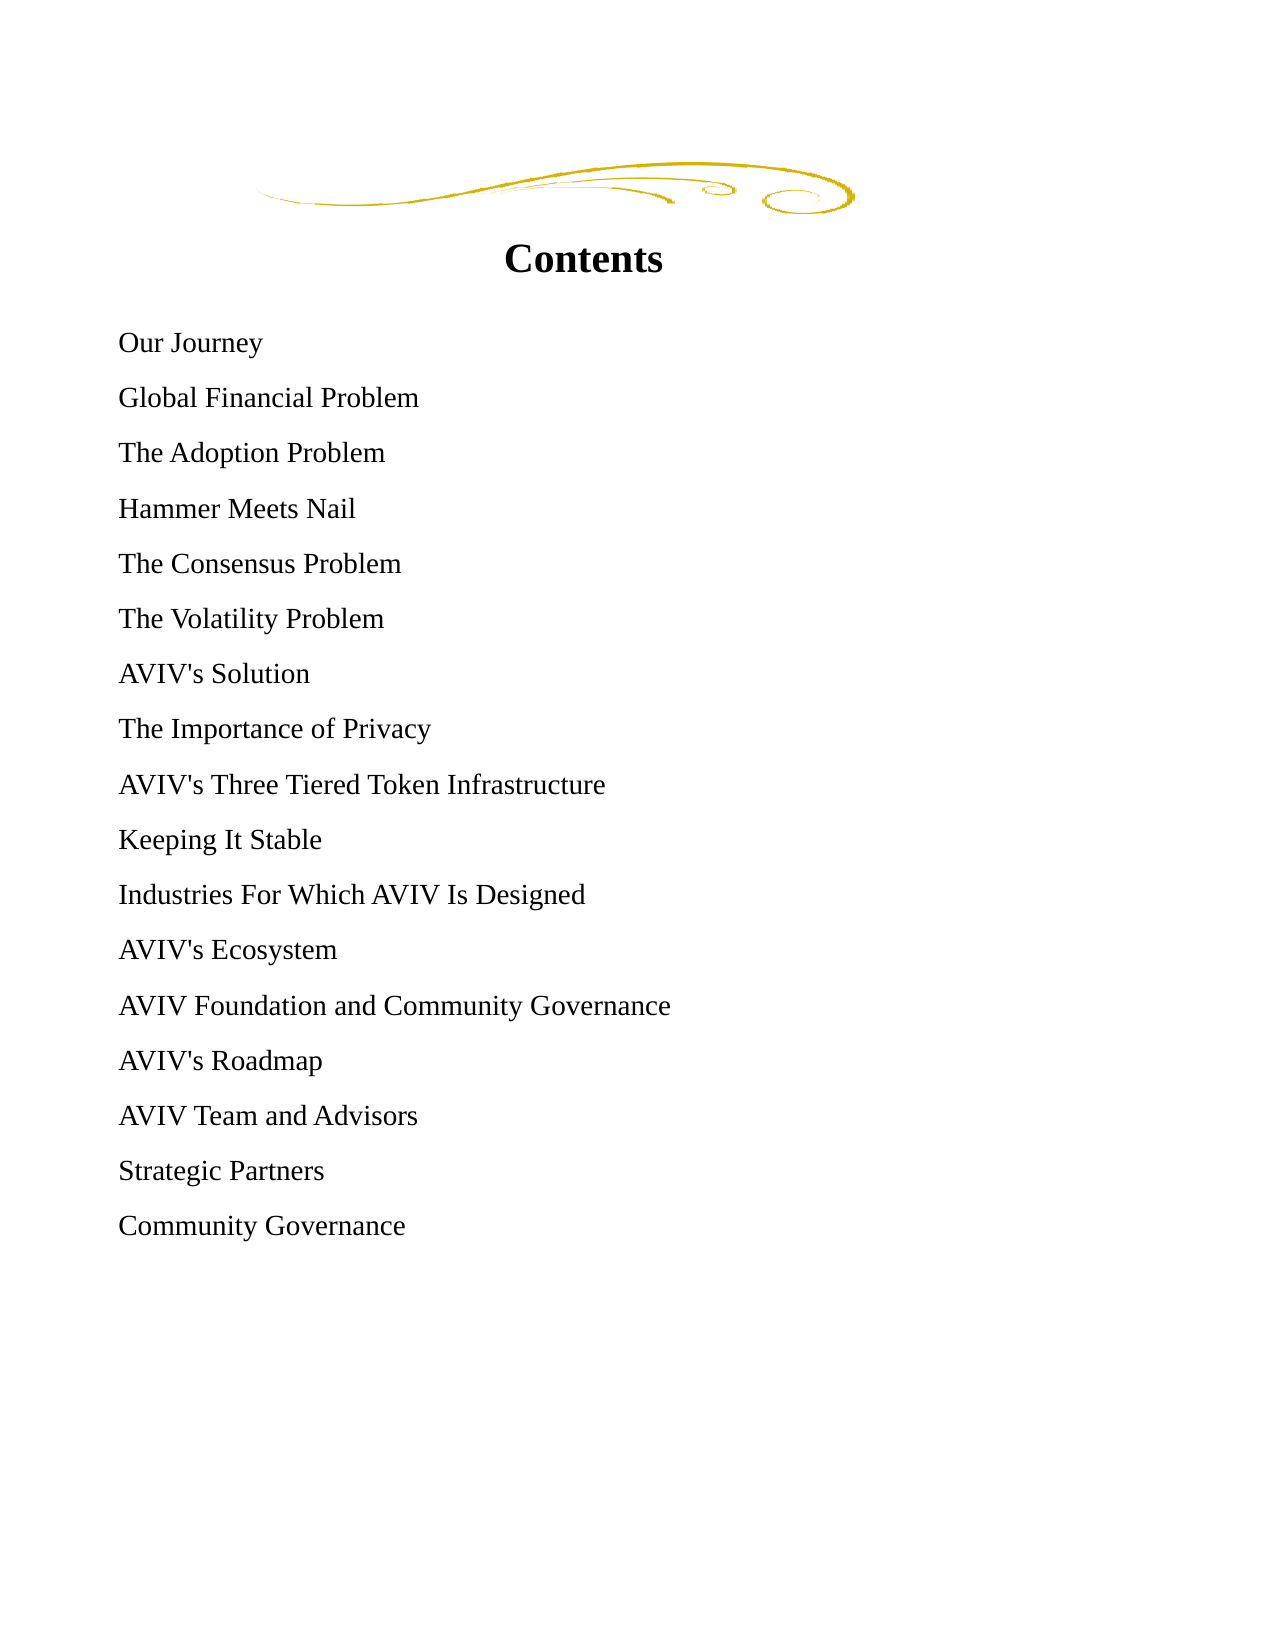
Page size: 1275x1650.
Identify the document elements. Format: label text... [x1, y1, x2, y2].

text Hammer Meets Nail [118, 491, 1157, 524]
text Keeping It Stable [118, 822, 1157, 856]
text The Volatility Problem [118, 601, 1157, 635]
picture [256, 162, 855, 214]
text The Consensus Problem [118, 546, 1157, 579]
text Community Governance [118, 1208, 1157, 1242]
text AVIV Team and Advisors [118, 1098, 1157, 1132]
text Global Financial Problem [118, 380, 1157, 414]
text AVIV's Roadmap [118, 1043, 1157, 1076]
text Our Journey [118, 325, 1157, 359]
text The Importance of Privacy [118, 712, 1157, 745]
text Strategic Partners [118, 1153, 1157, 1187]
text The Adoption Problem [118, 436, 1157, 469]
text AVIV Foundation and Community Governance [118, 988, 1157, 1021]
text AVIV's Three Tiered Token Infrastructure [118, 767, 1157, 800]
text Industries For Which AVIV Is Designed [118, 877, 1157, 911]
text AVIV's Ecosystem [118, 932, 1157, 966]
text Contents [118, 233, 1157, 281]
text AVIV's Solution [118, 656, 1157, 690]
